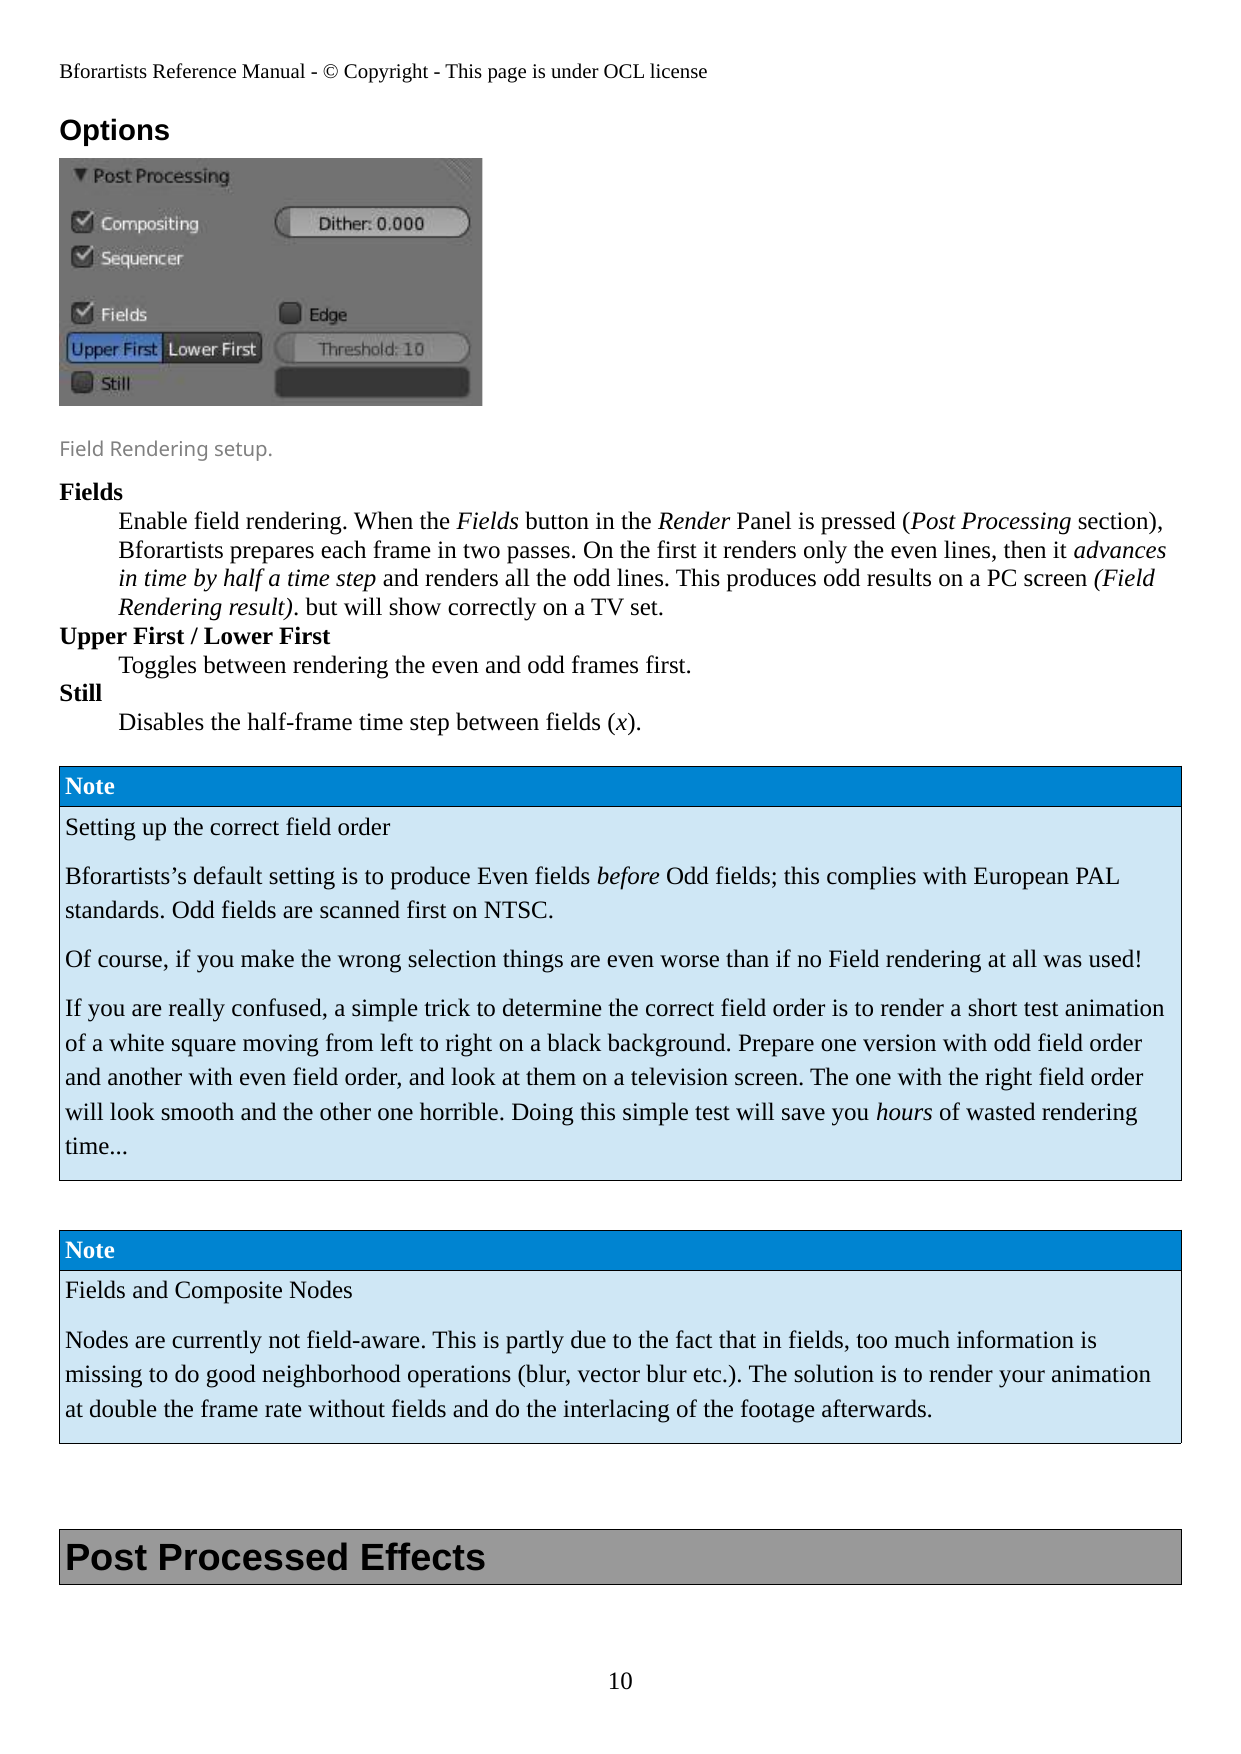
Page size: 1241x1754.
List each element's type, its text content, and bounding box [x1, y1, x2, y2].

table_cell Setting up the correct field order Bforartists’s default setting is to produce Even fields before Odd fields; this complies with European PAL standards. Odd fields are scanned first on NTSC. Of course, if you make the wrong selection things are even worse than if no Field rendering at all was used! If you are really confused, a simple trick to determine the correct field order is to render a short test animation of a white square moving from left to right on a black background. Prepare one version with odd field order and another with even field order, and look at them on a television screen. The one with the right field order will look smooth and the other one horrible. Doing this simple test will save you hours of wasted rendering time... [60, 807, 1181, 1180]
list Toggles between rendering the even and odd frames first. [118, 650, 1181, 678]
list Enable field rendering. When the Fields button in the Render Panel is pressed (Post Processing section), Bforartists prepares each frame in two passes. On the first it renders only the even lines, then it advances in time by half a time step and renders all the odd lines. This produces odd results on a PC screen (Field Rendering result). but will show correctly on a TV set. [118, 506, 1181, 621]
table_cell Fields and Composite Nodes Nodes are currently not field-aware. This is partly due to the fact that in fields, too much information is missing to do good neighborhood operations (blur, vector blur etc.). The solution is to render your animation at double the frame rate without fields and do the interlacing of the footage afterwards. [60, 1271, 1181, 1443]
picture [59, 158, 483, 406]
text Field Rendering setup. [59, 431, 1181, 463]
table_header Post Processed Effects [60, 1530, 1181, 1584]
subtitle Still [59, 678, 1181, 707]
list Disables the half-frame time step between fields (x). [118, 707, 1181, 736]
subtitle Fields [59, 477, 1181, 506]
table_header Note [60, 767, 1181, 806]
subtitle Upper First / Lower First [59, 621, 1181, 650]
table_header Note [60, 1231, 1181, 1270]
subtitle Options [59, 113, 1181, 146]
